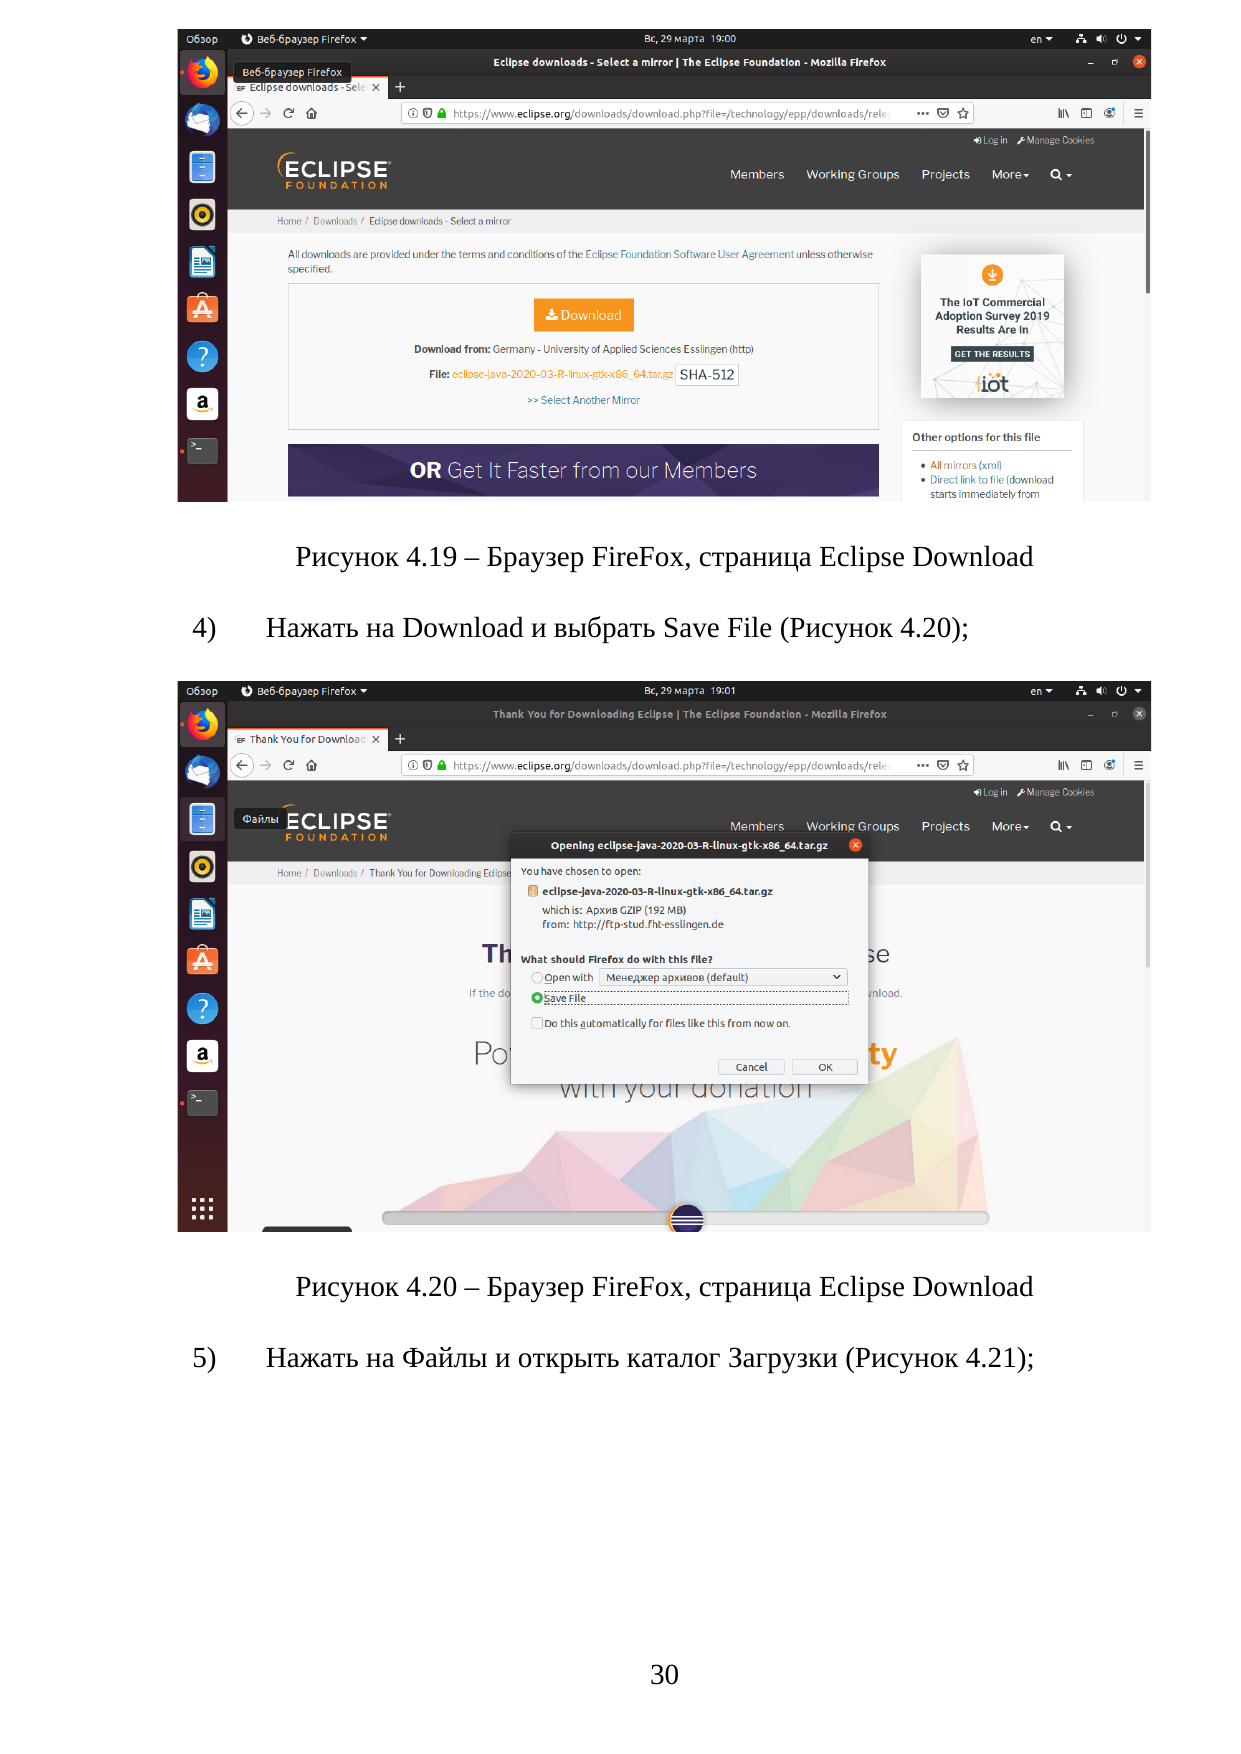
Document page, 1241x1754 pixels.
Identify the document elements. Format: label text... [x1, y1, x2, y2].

text Рисунок 4.20 – Браузер FireFox, страница Eclipse Download [118, 1269, 1211, 1302]
list Нажать на Download и выбрать Save File (Рисунок 4.20); [118, 610, 1211, 644]
list Нажать на Файлы и открыть каталог Загрузки (Рисунок 4.21); [118, 1340, 1211, 1373]
text Рисунок 4.19 – Браузер FireFox, страница Eclipse Download [118, 539, 1211, 572]
